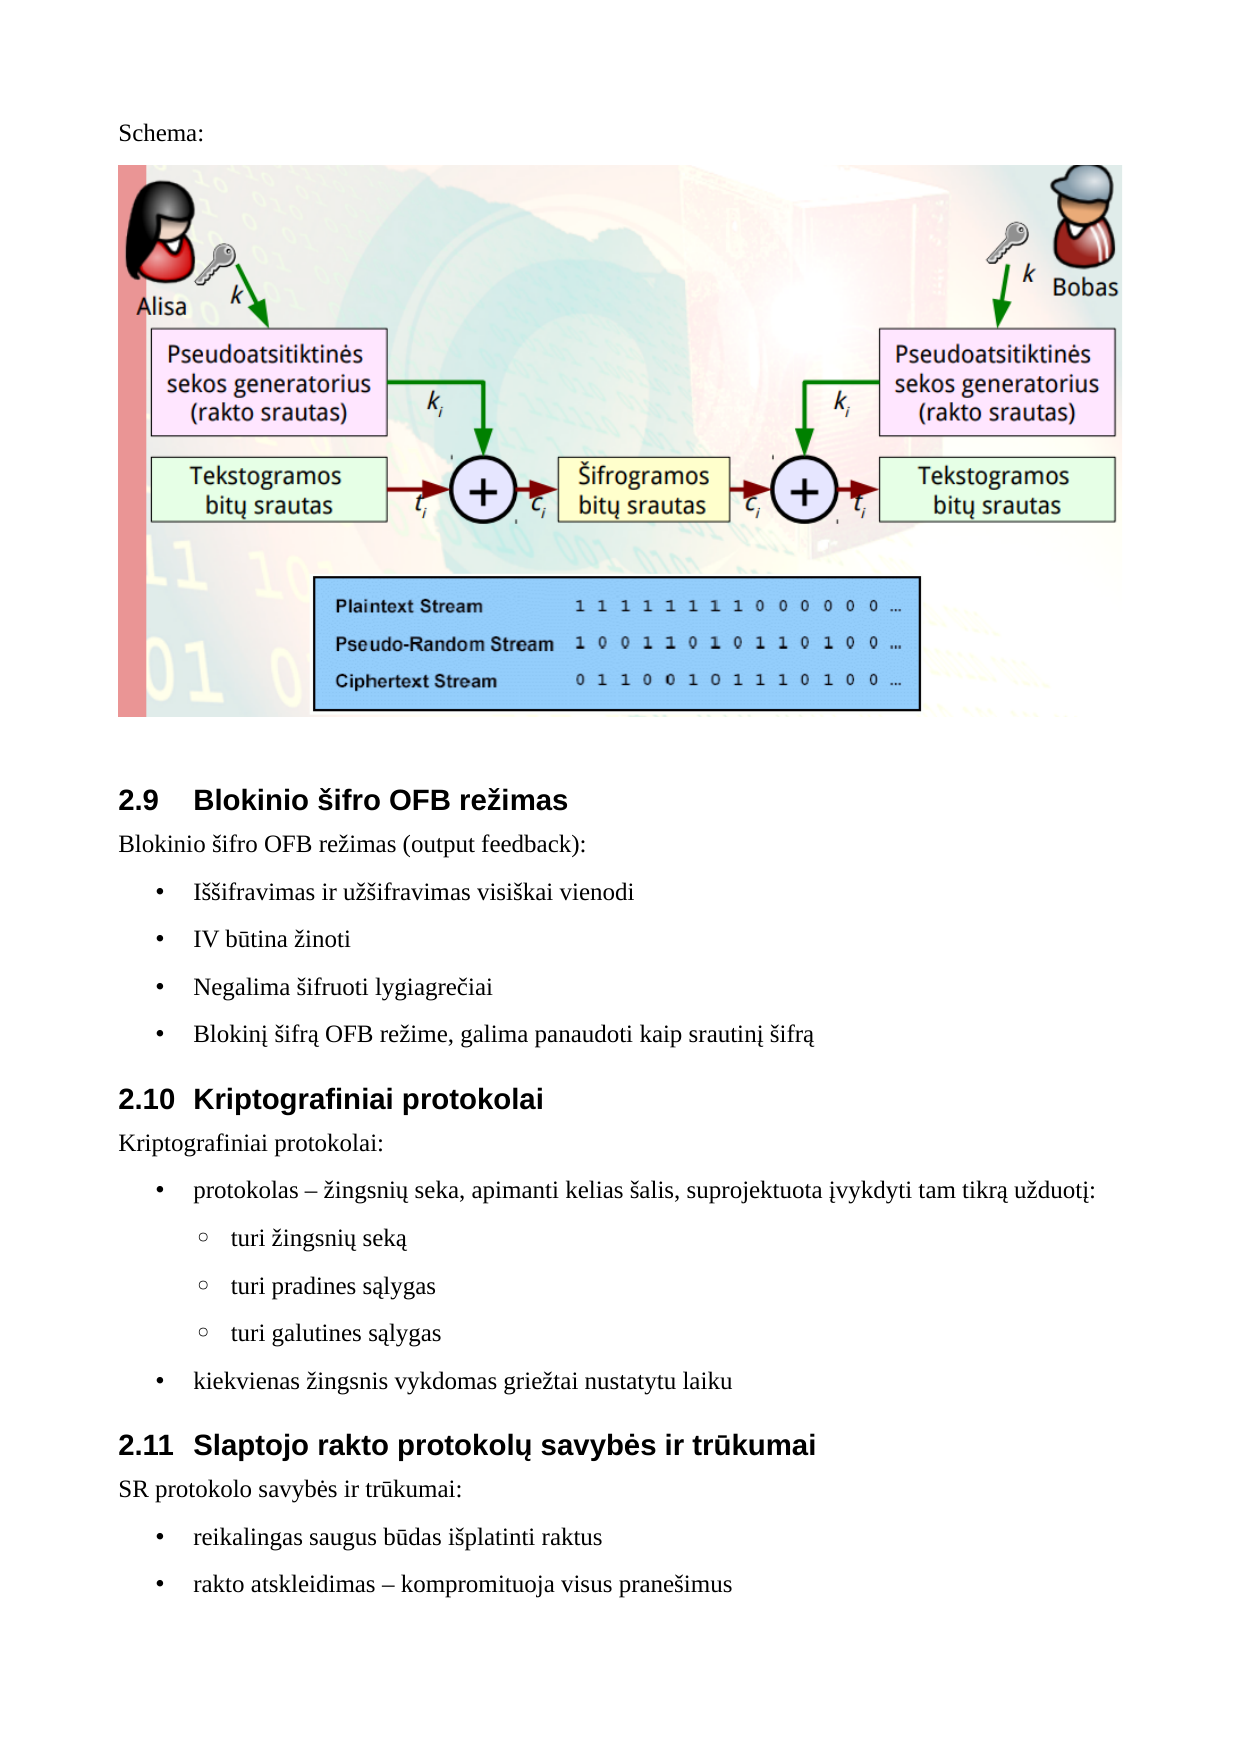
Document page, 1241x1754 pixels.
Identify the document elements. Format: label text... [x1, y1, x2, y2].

text Schema: [118, 118, 1122, 147]
list turi žingsnių seką [193, 1223, 1122, 1252]
subtitle Kriptografiniai protokolai [118, 1082, 1122, 1115]
text Kriptografiniai protokolai: [118, 1128, 1122, 1157]
list Negalima šifruoti lygiagrečiai [156, 972, 1122, 1001]
list reikalingas saugus būdas išplatinti raktus [156, 1522, 1122, 1551]
list turi pradines sąlygas [193, 1271, 1122, 1299]
list Iššifravimas ir užšifravimas visiškai vienodi [156, 877, 1122, 905]
list kiekvienas žingsnis vykdomas griežtai nustatytu laiku [156, 1366, 1122, 1395]
subtitle Blokinio šifro OFB režimas [118, 783, 1122, 817]
list rakto atskleidimas – kompromituoja visus pranešimus [156, 1569, 1122, 1598]
list protokolas – žingsnių seka, apimanti kelias šalis, suprojektuota įvykdyti tam tikrą užduotį: [156, 1176, 1122, 1204]
subtitle Slaptojo rakto protokolų savybės ir trūkumai [118, 1428, 1122, 1462]
text SR protokolo savybės ir trūkumai: [118, 1474, 1122, 1503]
list turi galutines sąlygas [193, 1318, 1122, 1347]
list Blokinį šifrą OFB režime, galima panaudoti kaip srautinį šifrą [156, 1019, 1122, 1048]
text Blokinio šifro OFB režimas (output feedback): [118, 829, 1122, 858]
picture [118, 165, 1123, 717]
list IV būtina žinoti [156, 924, 1122, 953]
